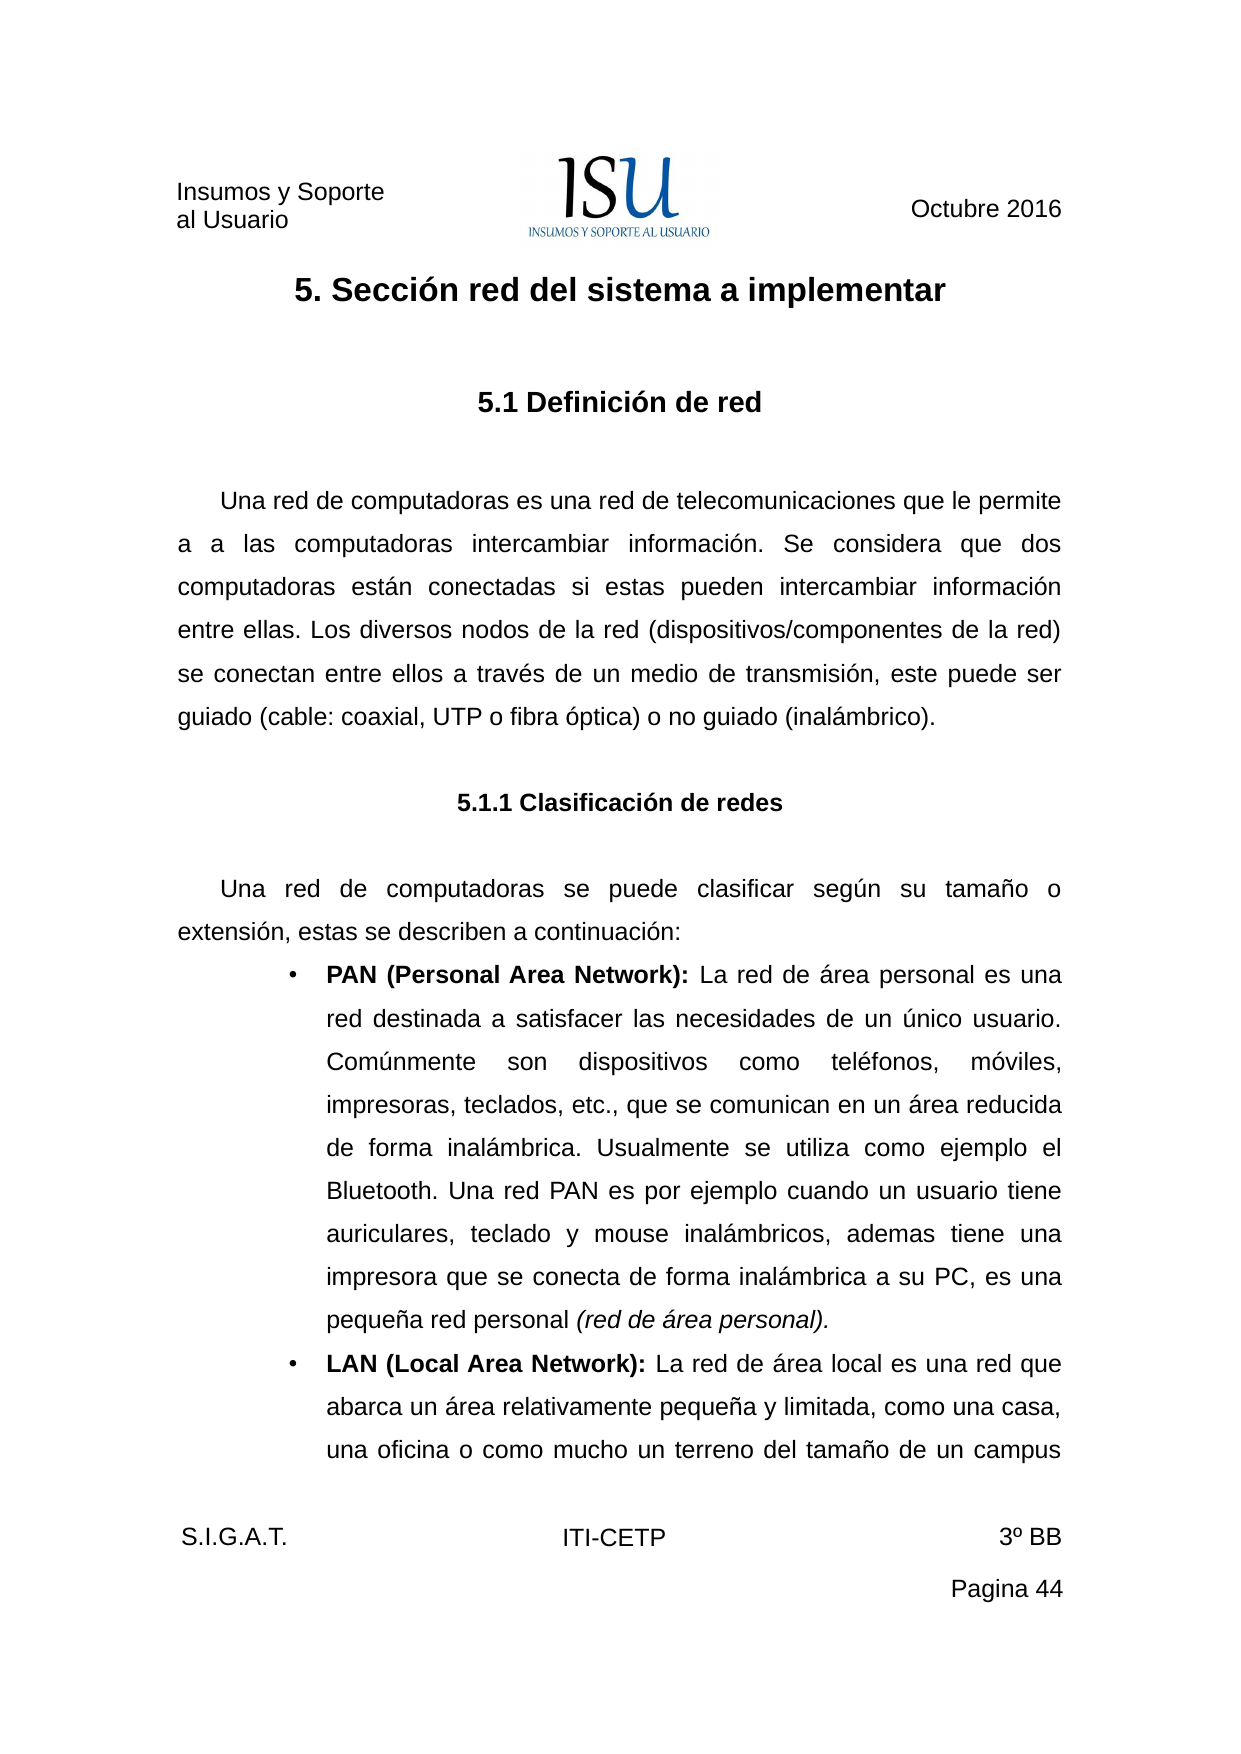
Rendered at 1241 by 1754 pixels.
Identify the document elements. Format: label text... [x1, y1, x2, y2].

list PAN (Personal Area Network): La red de área personal es una red destinada a satisfacer las necesidades de un único usuario. Comúnmente son dispositivos como teléfonos, móviles, impresoras, teclados, etc., que se comunican en un área reducida de forma inalámbrica. Usualmente se utiliza como ejemplo el Bluetooth. Una red PAN es por ejemplo cuando un usuario tiene auriculares, teclado y mouse inalámbricos, ademas tiene una impresora que se conecta de forma inalámbrica a su PC, es una pequeña red personal (red de área personal). [288, 960, 1063, 1334]
text Una red de computadoras es una red de telecomunicaciones que le permite a a las computadoras intercambiar información. Se considera que dos computadoras están conectadas si estas pueden intercambiar información entre ellas. Los diversos nodos de la red (dispositivos/componentes de la red) se conectan entre ellos a través de un medio de transmisión, este puede ser guiado (cable: coaxial, UTP o fibra óptica) o no guiado (inalámbrico). [177, 486, 1063, 730]
list LAN (Local Area Network): La red de área local es una red que abarca un área relativamente pequeña y limitada, como una casa, una oficina o como mucho un terreno del tamaño de un campus [288, 1349, 1063, 1464]
text Una red de computadoras se puede clasificar según su tamaño o extensión, estas se describen a continuación: [177, 874, 1063, 946]
text 5.1.1 Clasificación de redes [177, 788, 1063, 817]
text 5. Sección red del sistema a implementar [177, 270, 1063, 309]
picture [517, 138, 723, 252]
text 5.1 Definición de red [177, 385, 1063, 419]
